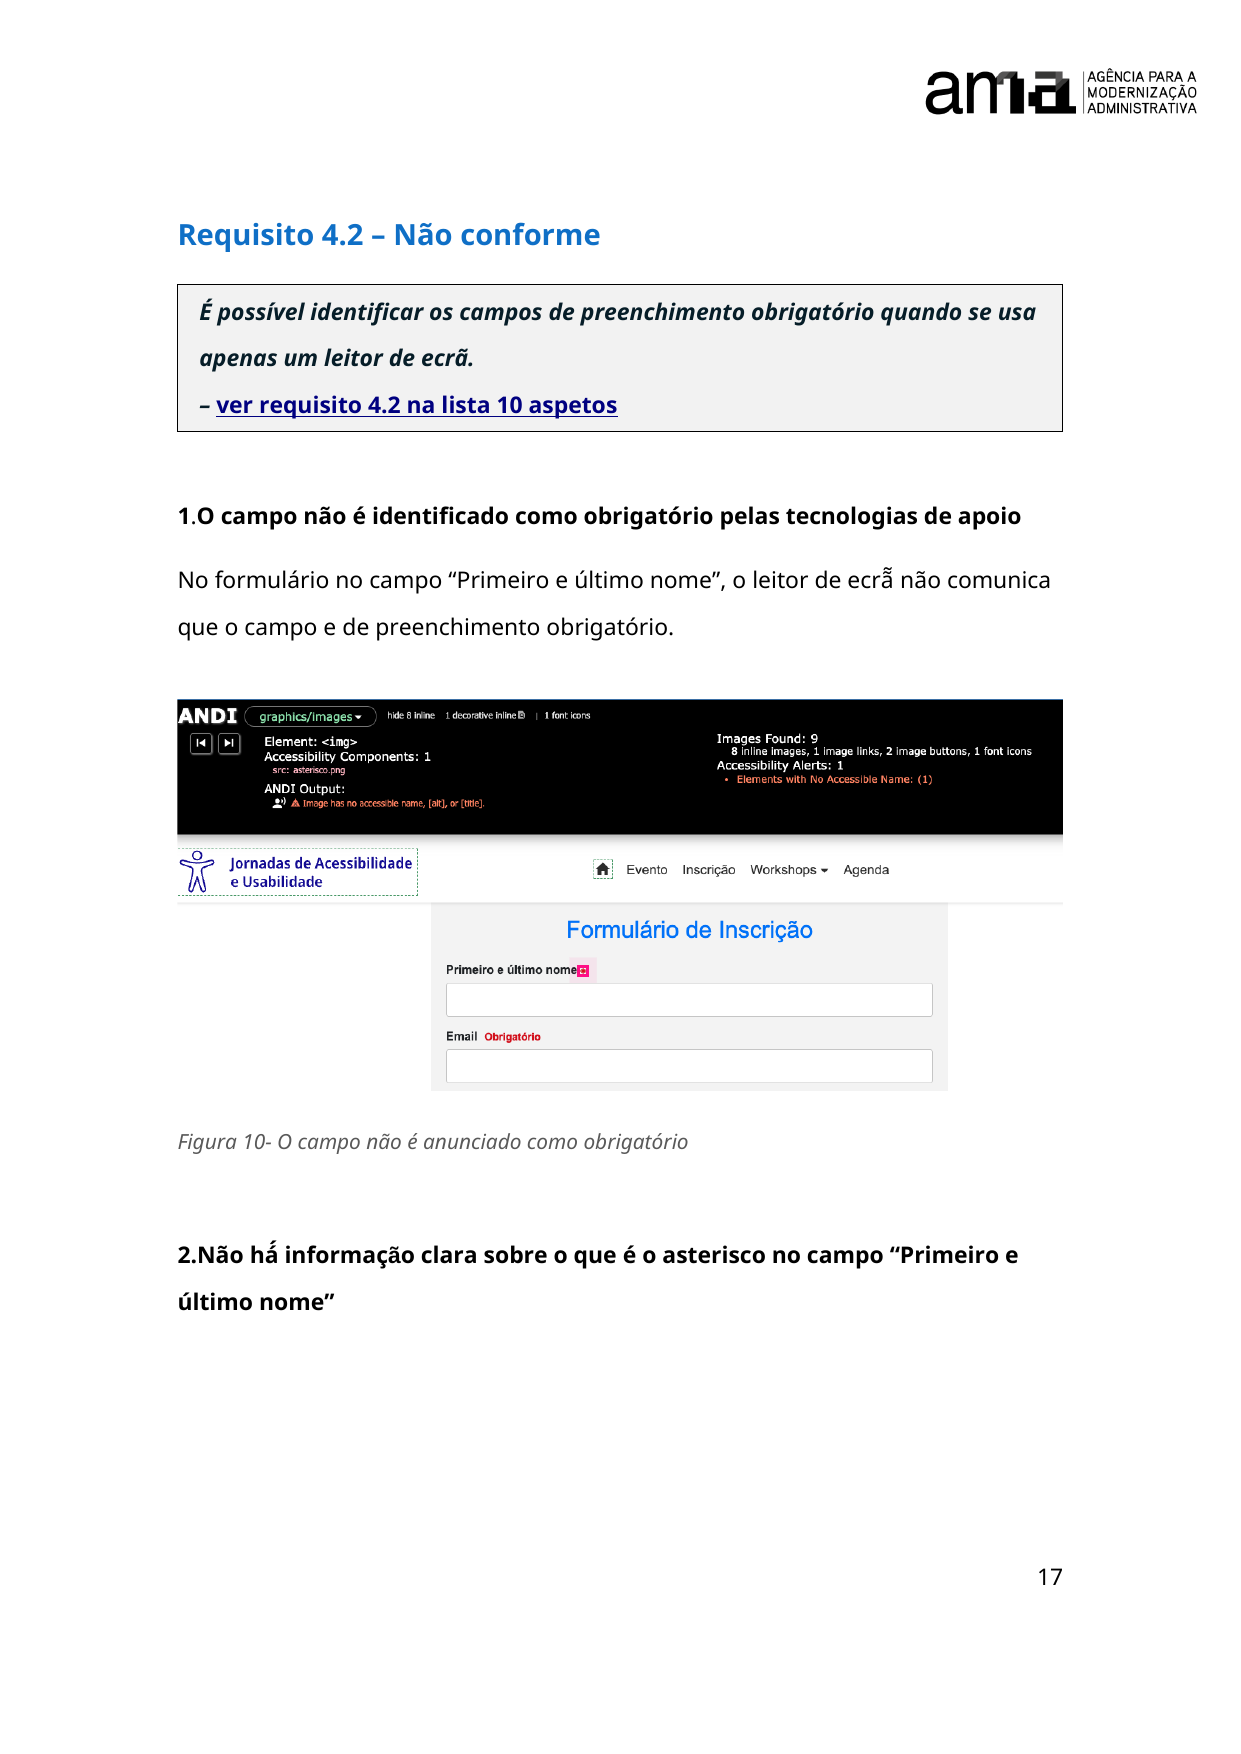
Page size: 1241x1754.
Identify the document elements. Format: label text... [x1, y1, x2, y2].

subtitle Requisito 4.2 – Não conforme [177, 214, 1063, 254]
text 1.O campo não é identificado como obrigatório pelas tecnologias de apoio [177, 499, 1063, 531]
text Figura 10- O campo não é anunciado como obrigatório [177, 1127, 1063, 1156]
text É possível identificar os campos de preenchimento obrigatório quando se usa apenas um leitor de ecrã. – ver requisito 4.2 na lista 10 aspetos [178, 285, 1062, 431]
text 2.Não há́ informação clara sobre o que é o asterisco no campo “Primeiro e último nome” [177, 1239, 1063, 1317]
text No formulário no campo “Primeiro e último nome”, o leitor de ecrã̃ não comunica que o campo e de preenchimento obrigatório. [177, 564, 1063, 642]
